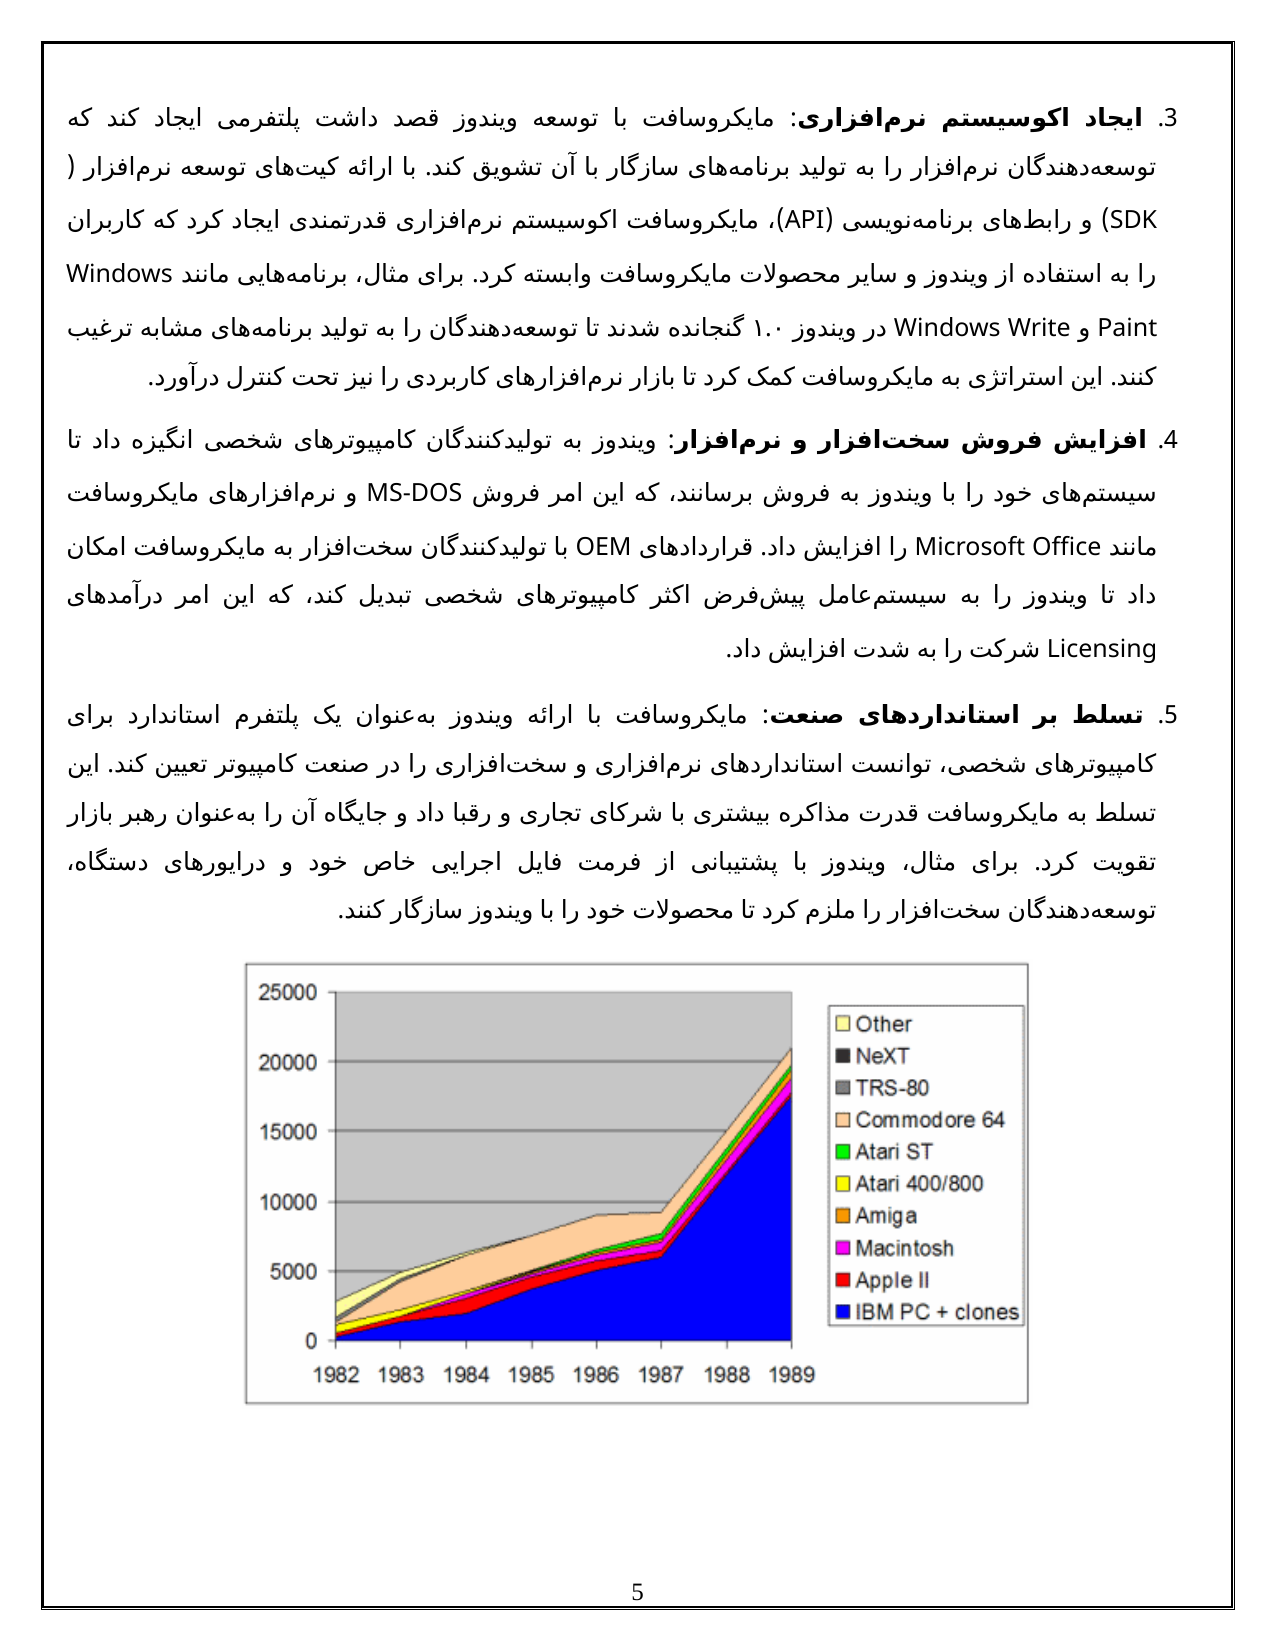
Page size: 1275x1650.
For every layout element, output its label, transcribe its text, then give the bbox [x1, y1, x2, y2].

list افزایش فروش سخت‌افزار و نرم‌افزار: ویندوز به تولیدکنندگان کامپیوترهای شخصی انگیزه داد تا سیستم‌های خود را با ویندوز به فروش برسانند، که این امر فروش MS-DOS و نرم‌افزارهای مایکروسافت مانند Microsoft Office را افزایش داد. قراردادهای OEM با تولیدکنندگان سخت‌افزار به مایکروسافت امکان داد تا ویندوز را به سیستم‌عامل پیش‌فرض اکثر کامپیوترهای شخصی تبدیل کند، که این امر درآمدهای Licensing شرکت را به شدت افزایش داد. [66, 426, 1187, 668]
list ایجاد اکوسیستم نرم‌افزاری: مایکروسافت با توسعه ویندوز قصد داشت پلتفرمی ایجاد کند که توسعه‌دهندگان نرم‌افزار را به تولید برنامه‌های سازگار با آن تشویق کند. با ارائه کیت‌های توسعه نرم‌افزار (SDK) و رابط‌های برنامه‌نویسی (API)، مایکروسافت اکوسیستم نرم‌افزاری قدرتمندی ایجاد کرد که کاربران را به استفاده از ویندوز و سایر محصولات مایکروسافت وابسته کرد. برای مثال، برنامه‌هایی مانند Windows Paint و Windows Write در ویندوز ۱.۰ گنجانده شدند تا توسعه‌دهندگان را به تولید برنامه‌های مشابه ترغیب کنند. این استراتژی به مایکروسافت کمک کرد تا بازار نرم‌افزارهای کاربردی را نیز تحت کنترل درآورد. [66, 104, 1187, 395]
picture [241, 959, 1034, 1409]
list تسلط بر استانداردهای صنعت: مایکروسافت با ارائه ویندوز به‌عنوان یک پلتفرم استاندارد برای کامپیوترهای شخصی، توانست استانداردهای نرم‌افزاری و سخت‌افزاری را در صنعت کامپیوتر تعیین کند. این تسلط به مایکروسافت قدرت مذاکره بیشتری با شرکای تجاری و رقبا داد و جایگاه آن را به‌عنوان رهبر بازار تقویت کرد. برای مثال، ویندوز با پشتیبانی از فرمت فایل اجرایی خاص خود و درایورهای دستگاه، توسعه‌دهندگان سخت‌افزار را ملزم کرد تا محصولات خود را با ویندوز سازگار کنند. [66, 701, 1187, 929]
